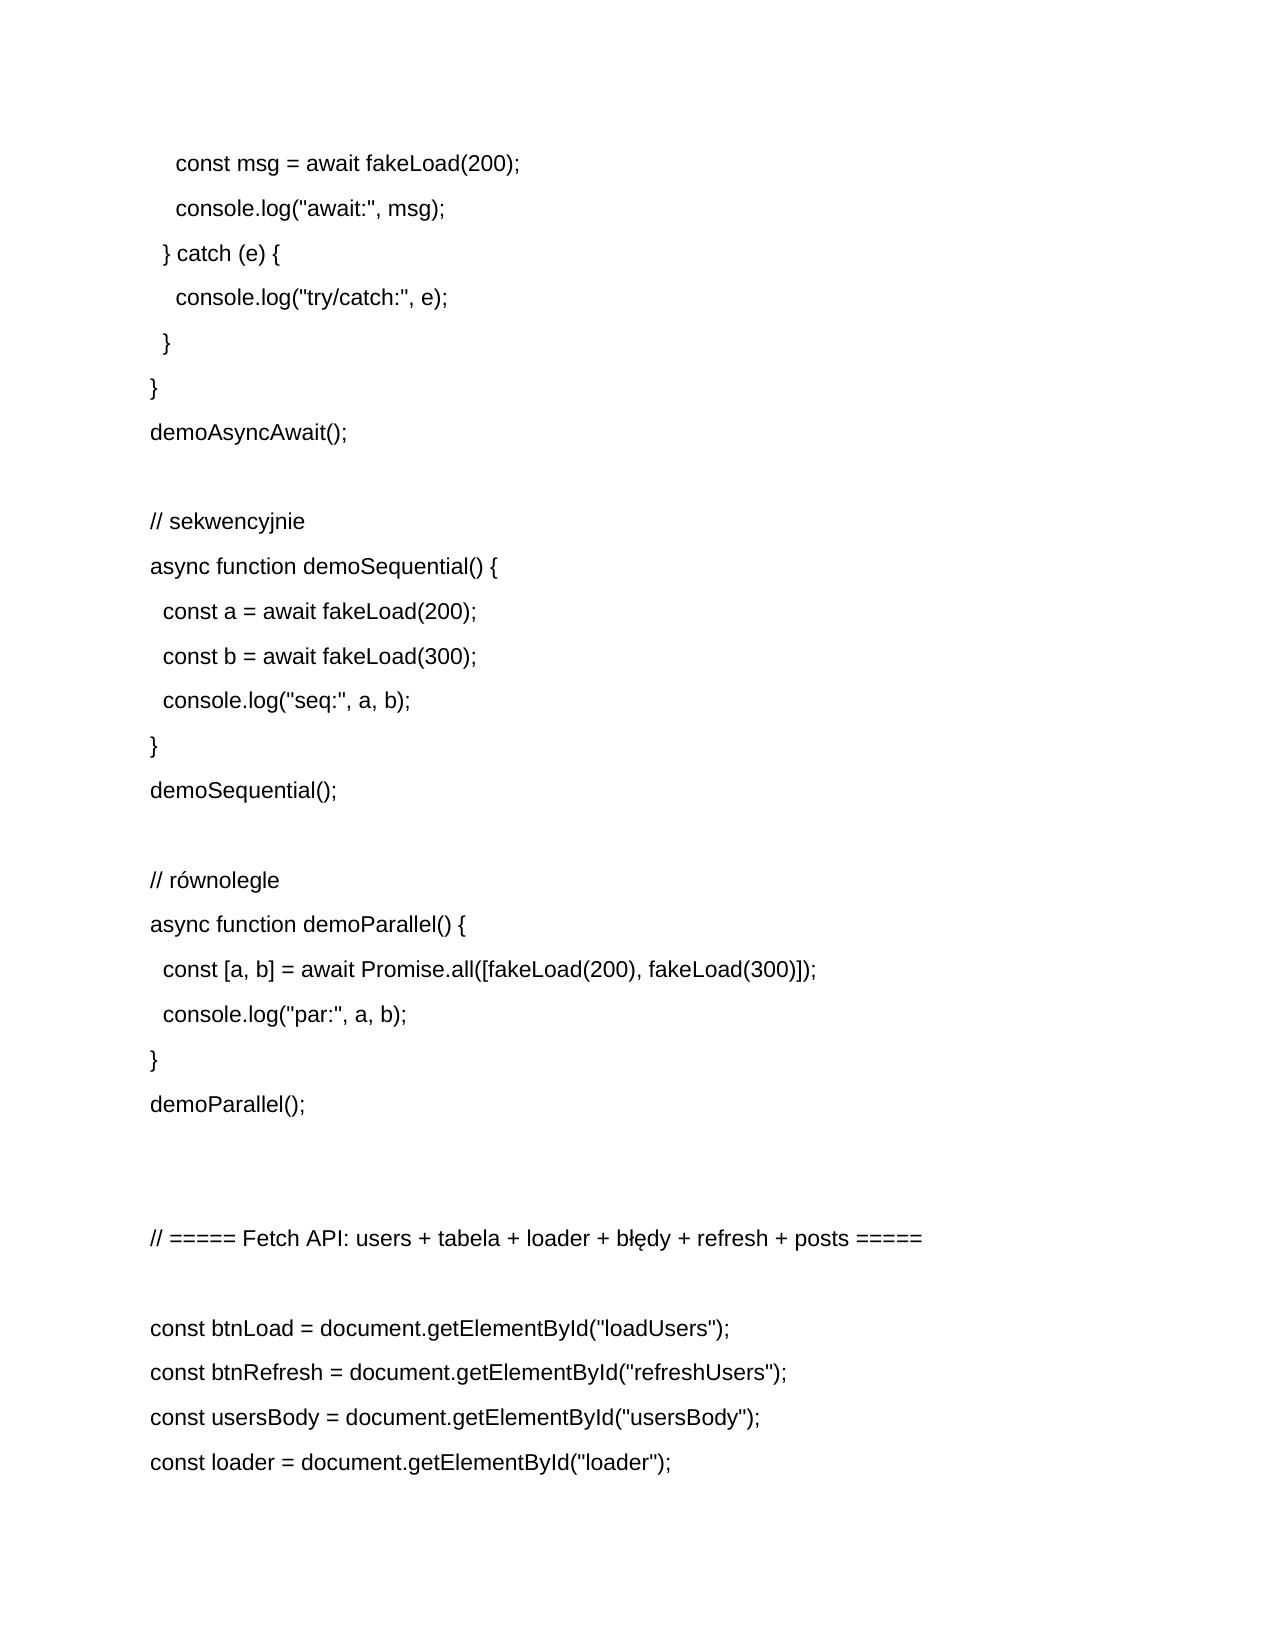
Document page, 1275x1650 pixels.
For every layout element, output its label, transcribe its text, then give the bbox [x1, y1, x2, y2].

text const [a, b] = await Promise.all([fakeLoad(200), fakeLoad(300)]); [150, 956, 1125, 983]
text const msg = await fakeLoad(200); [150, 150, 1125, 176]
text const a = await fakeLoad(200); [150, 598, 1125, 624]
text const btnRefresh = document.getElementById("refreshUsers"); [150, 1359, 1125, 1386]
text // ===== Fetch API: users + tabela + loader + błędy + refresh + posts ===== [150, 1225, 1125, 1251]
text demoAsyncAwait(); [150, 419, 1125, 445]
text console.log("await:", msg); [150, 195, 1125, 221]
text async function demoParallel() { [150, 911, 1125, 938]
text console.log("par:", a, b); [150, 1001, 1125, 1027]
text console.log("seq:", a, b); [150, 687, 1125, 714]
text // równolegle [150, 867, 1125, 893]
text } catch (e) { [150, 239, 1125, 266]
text demoSequential(); [150, 777, 1125, 803]
text const loader = document.getElementById("loader"); [150, 1449, 1125, 1475]
text } [150, 732, 1125, 759]
text const usersBody = document.getElementById("usersBody"); [150, 1404, 1125, 1431]
text demoParallel(); [150, 1091, 1125, 1117]
text } [150, 374, 1125, 400]
text async function demoSequential() { [150, 553, 1125, 579]
text } [150, 329, 1125, 356]
text const b = await fakeLoad(300); [150, 643, 1125, 669]
text const btnLoad = document.getElementById("loadUsers"); [150, 1314, 1125, 1341]
text } [150, 1046, 1125, 1072]
text console.log("try/catch:", e); [150, 284, 1125, 311]
text // sekwencyjnie [150, 508, 1125, 535]
